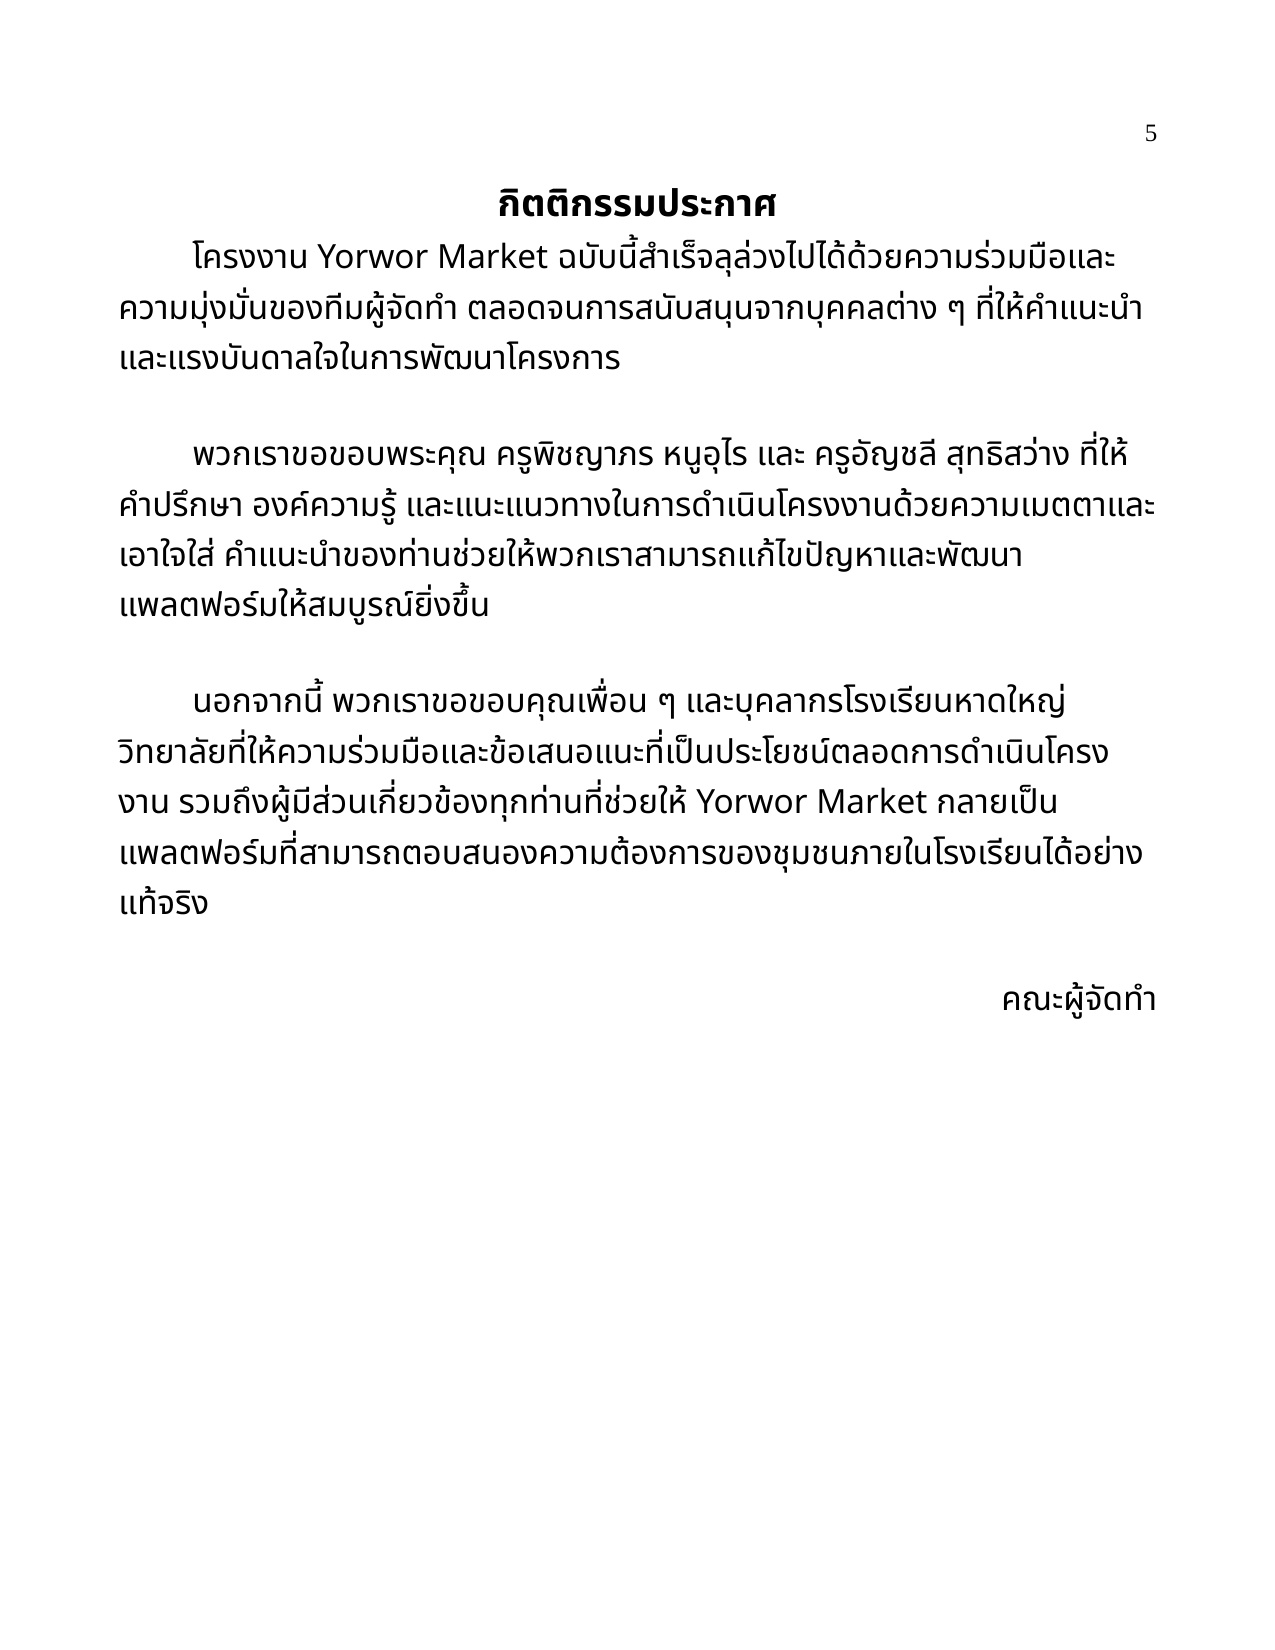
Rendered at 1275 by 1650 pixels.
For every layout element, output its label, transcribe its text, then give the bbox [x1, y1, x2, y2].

text พวกเราขอขอบพระคุณ ครูพิชญาภร หนูอุไร และ ครูอัญชลี สุทธิสว่าง ที่ให้คำปรึกษา องค์ความรู้ และแนะแนวทางในการดำเนินโครงงานด้วยความเมตตาและเอาใจใส่ คำแนะนำของท่านช่วยให้พวกเราสามารถแก้ไขปัญหาและพัฒนาแพลตฟอร์มให้สมบูรณ์ยิ่งขึ้น [118, 430, 1157, 632]
text กิตติกรรมประกาศ [118, 176, 1157, 233]
text คณะผู้จัดทำ [118, 975, 1157, 1026]
text นอกจากนี้ พวกเราขอขอบคุณเพื่อน ๆ และบุคลากรโรงเรียนหาดใหญ่วิทยาลัยที่ให้ความร่วมมือและข้อเสนอแนะที่เป็นประโยชน์ตลอดการดำเนินโครงงาน รวมถึงผู้มีส่วนเกี่ยวข้องทุกท่านที่ช่วยให้ Yorwor Market กลายเป็นแพลตฟอร์มที่สามารถตอบสนองความต้องการของชุมชนภายในโรงเรียนได้อย่างแท้จริง [118, 677, 1157, 930]
text โครงงาน Yorwor Market ฉบับนี้สำเร็จลุล่วงไปได้ด้วยความร่วมมือและความมุ่งมั่นของทีมผู้จัดทำ ตลอดจนการสนับสนุนจากบุคคลต่าง ๆ ที่ให้คำแนะนำและแรงบันดาลใจในการพัฒนาโครงการ [118, 233, 1157, 384]
